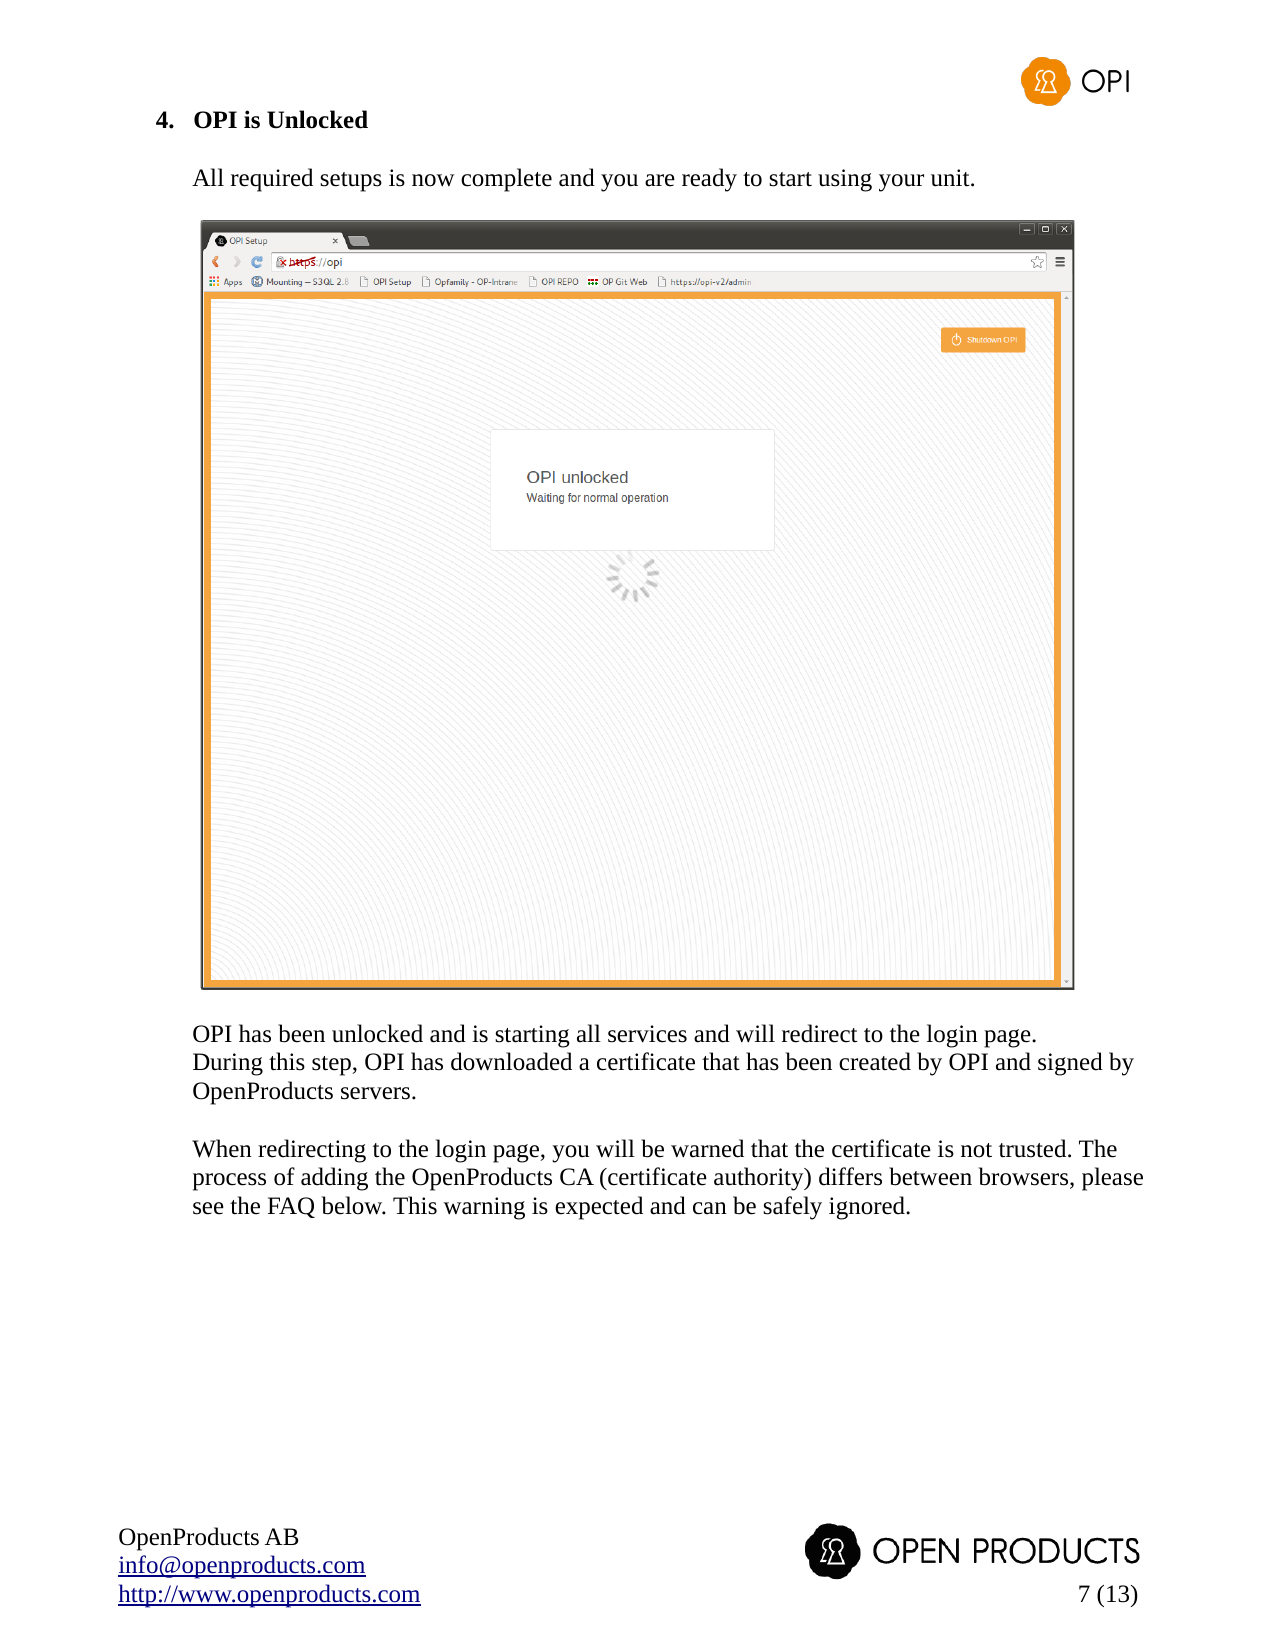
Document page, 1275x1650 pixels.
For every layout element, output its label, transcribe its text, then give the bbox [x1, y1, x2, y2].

text All required setups is now complete and you are ready to start using your unit. [192, 163, 1157, 192]
picture [780, 1497, 1162, 1604]
text OPI has been unlocked and is starting all services and will redirect to the login page. [192, 1019, 1157, 1047]
picture [200, 220, 1075, 990]
list OPI is Unlocked [156, 106, 1157, 134]
picture [998, 34, 1157, 128]
text When redirecting to the login page, you will be warned that the certificate is not trusted. The process of adding the OpenProducts CA (certificate authority) differs between browsers, please see the FAQ below. This warning is expected and can be safely ignored. [192, 1134, 1157, 1220]
text During this step, OPI has downloaded a certificate that has been created by OPI and signed by OpenProducts servers. [192, 1047, 1157, 1105]
